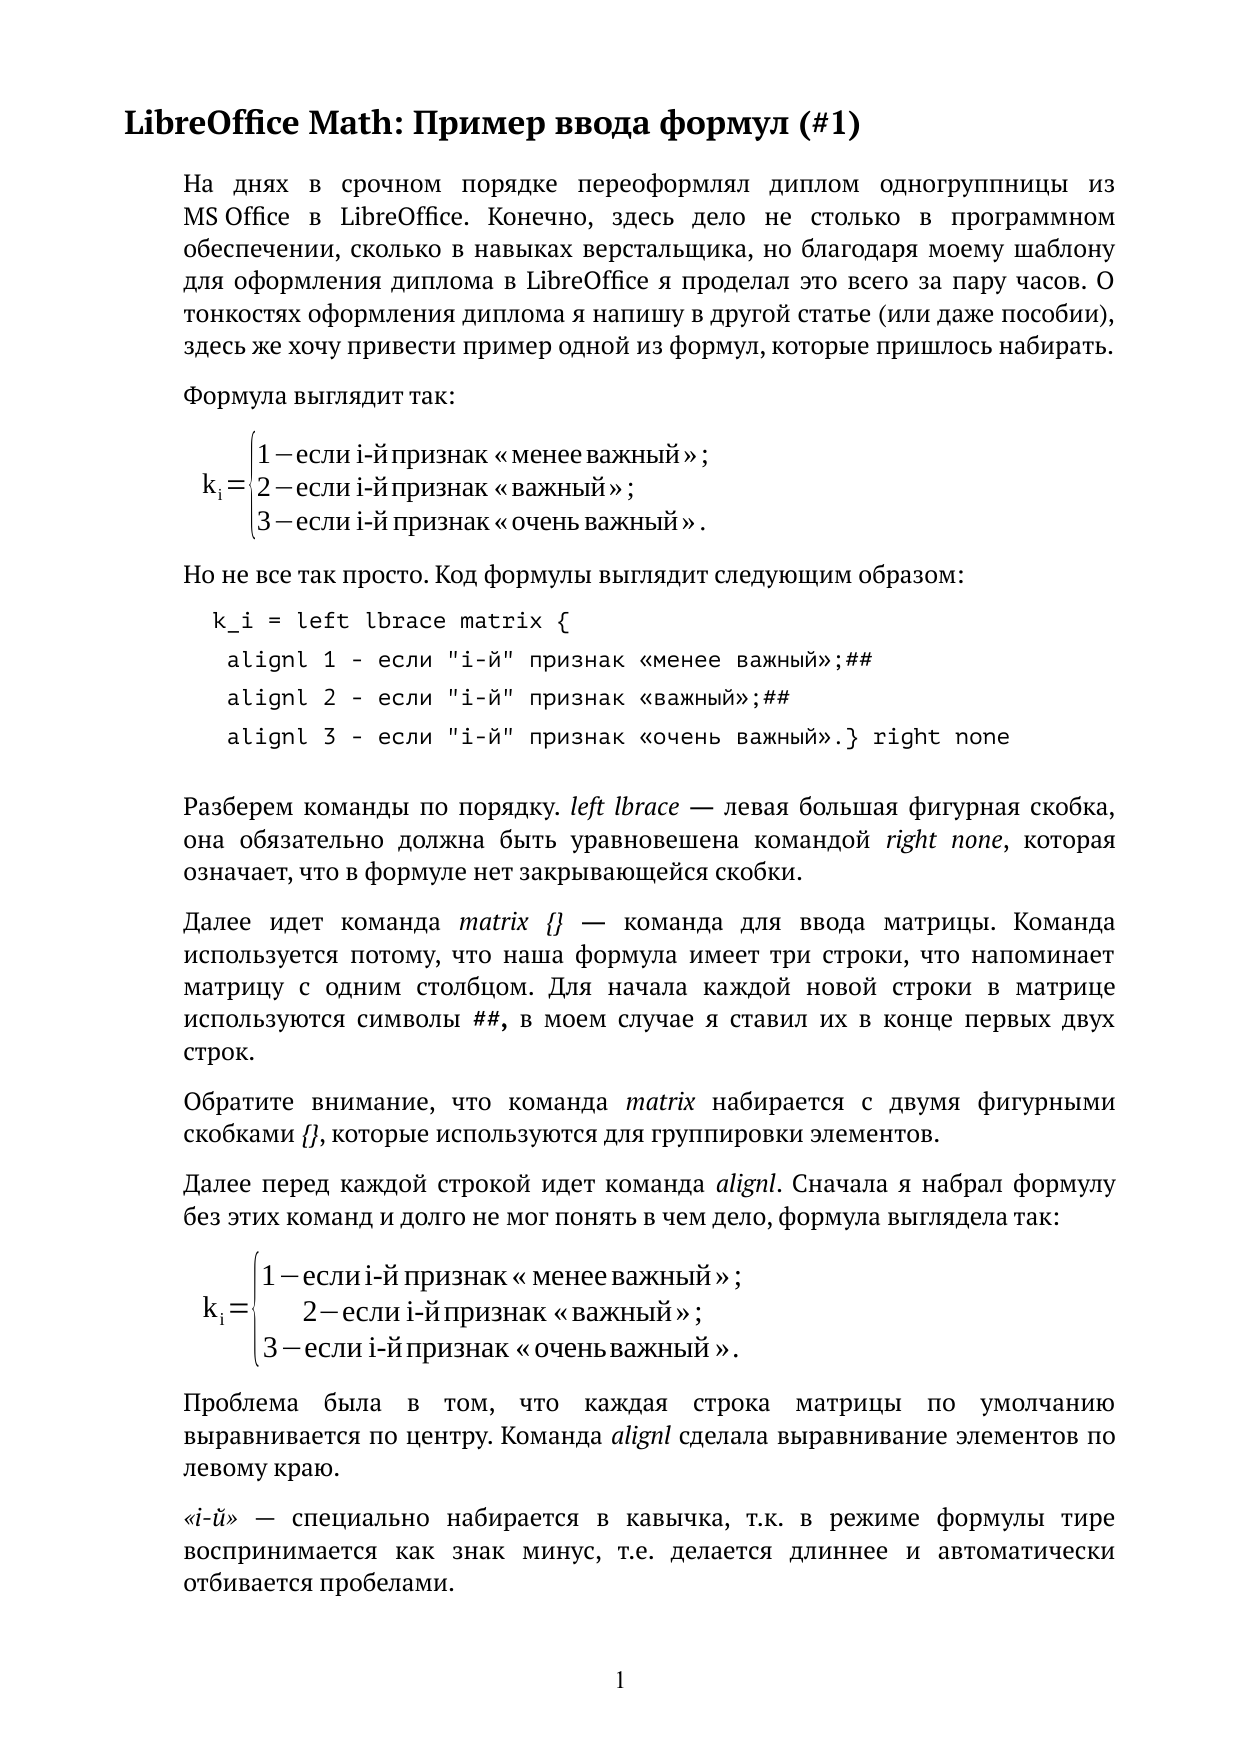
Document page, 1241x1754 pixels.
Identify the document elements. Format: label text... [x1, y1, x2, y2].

text Проблема была в том, что каждая строка матрицы по умолчанию выравнивается по центру. Команда alignl сделала выравнивание элементов по левому краю. [183, 1386, 1116, 1483]
text Далее перед каждой строкой идет команда alignl. Сначала я набрал формулу без этих команд и долго не мог понять в чем дело, формула выглядела так: [183, 1167, 1116, 1232]
text Далее идет команда matrix {} ― команда для ввода матрицы. Команда используется потому, что наша формула имеет три строки, что напоминает матрицу с одним столбцом. Для начала каждой новой строки в матрице используются символы ##, в моем случае я ставил их в конце первых двух строк. [183, 905, 1116, 1067]
text alignl 3 - если "i-й" признак «очень важный».} right none [213, 724, 1116, 749]
text alignl 1 - если "i-й" признак «менее важный»;## [213, 647, 1116, 673]
text alignl 2 - если "i-й" признак «важный»;## [213, 686, 1116, 711]
text Обратите внимание, что команда matrix набирается с двумя фигурными скобками {}, которые используются для группировки элементов. [183, 1085, 1116, 1150]
text k_i = left lbrace matrix { [213, 609, 1116, 634]
text Разберем команды по порядку. left lbrace ― левая большая фигурная скобка, она обязательно должна быть уравновешена командой right none, которая означает, что в формуле нет закрывающейся скобки. [183, 790, 1116, 887]
text Но не все так просто. Код формулы выглядит следующим образом: [183, 558, 1116, 591]
text LibreOffice Math: Пример ввода формул (#1) [124, 100, 1116, 143]
text Формула выглядит так: [183, 379, 1116, 412]
text На днях в срочном порядке переоформлял диплом одногруппницы из MS Office в LibreOffice. Конечно, здесь дело не столько в программном обеспечении, сколько в навыках верстальщика, но благодаря моему шаблону для оформления диплома в LibreOffice я проделал это всего за пару часов. О тонкостях оформления диплома я напишу в другой статье (или даже пособии), здесь же хочу привести пример одной из формул, которые пришлось набирать. [183, 167, 1116, 362]
text «i-й» — специально набирается в кавычка, т.к. в режиме формулы тире воспринимается как знак минус, т.е. делается длиннее и автоматически отбивается пробелами. [183, 1501, 1116, 1598]
